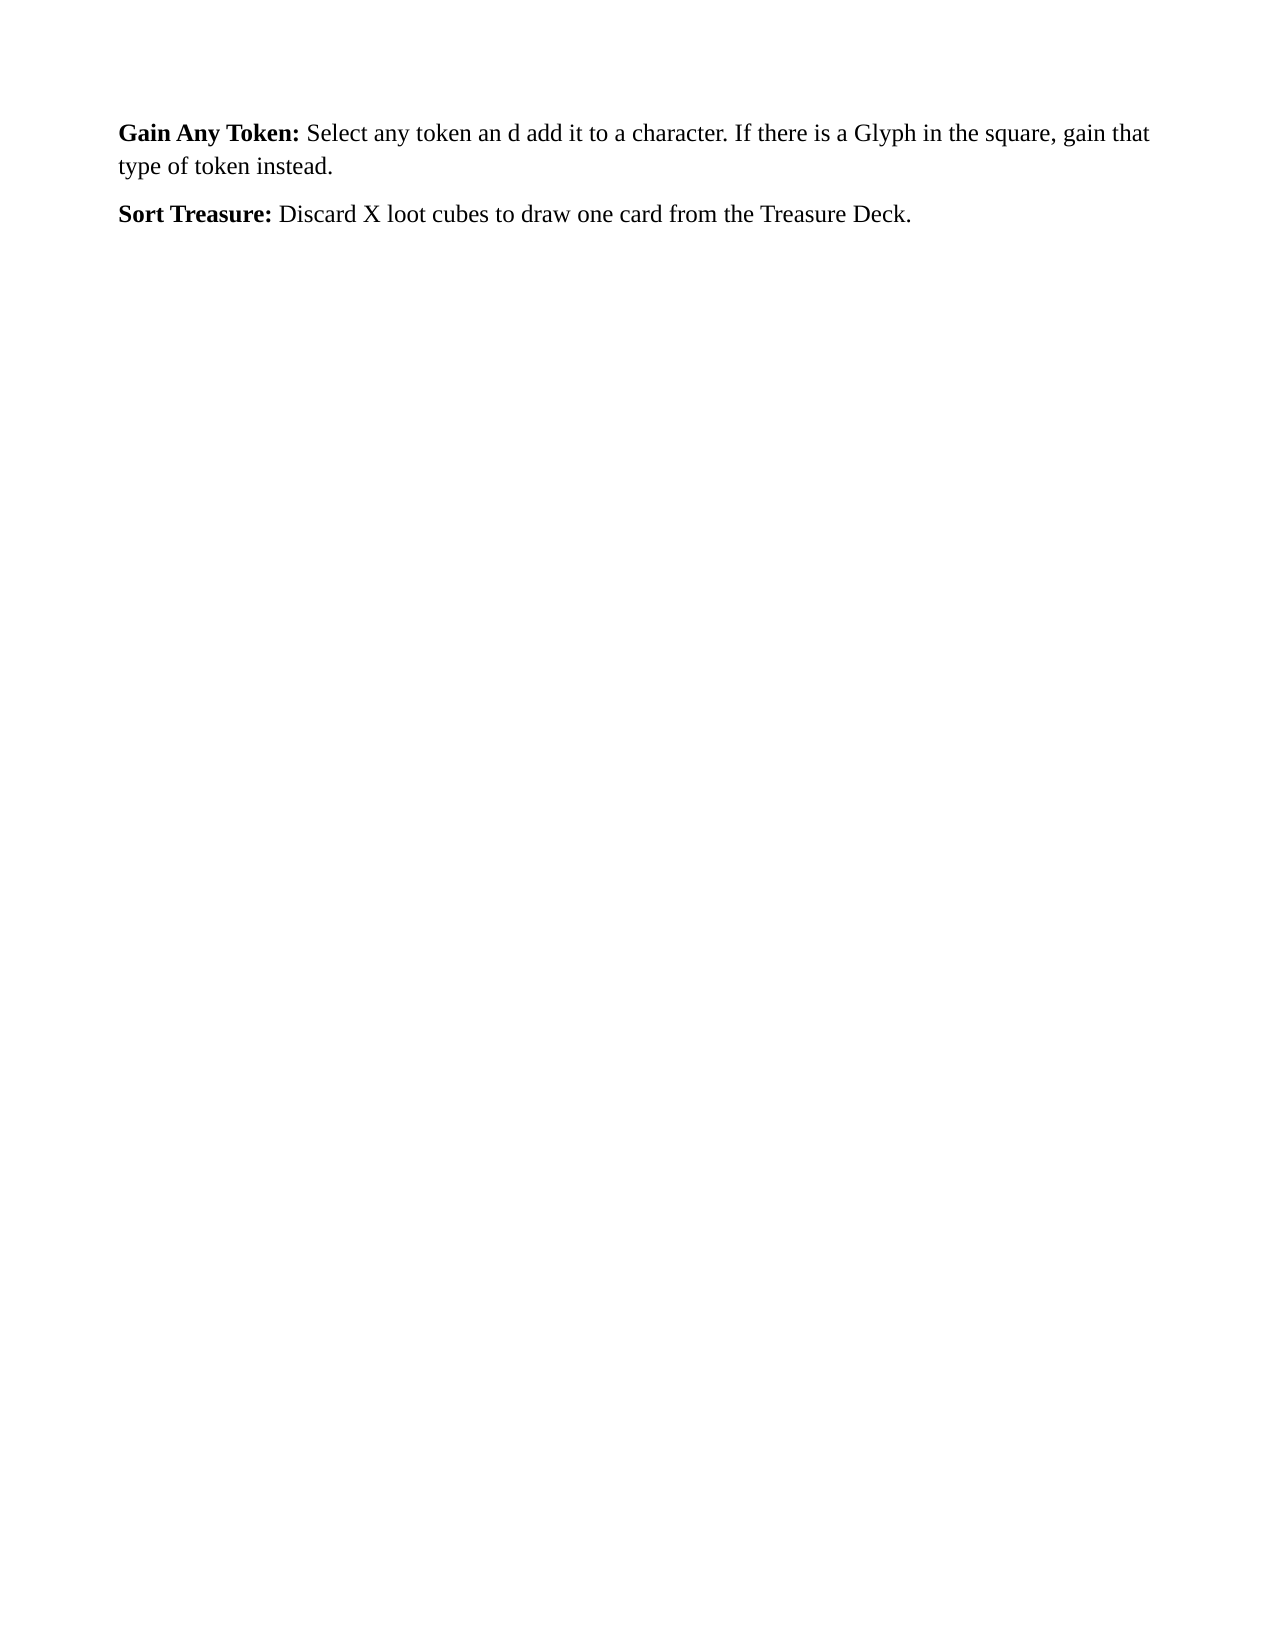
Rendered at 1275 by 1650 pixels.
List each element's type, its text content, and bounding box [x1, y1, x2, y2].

text Sort Treasure: Discard X loot cubes to draw one card from the Treasure Deck. [118, 199, 1157, 227]
text Gain Any Token: Select any token an d add it to a character. If there is a Glyph in the square, gain that type of token instead. [118, 118, 1157, 180]
